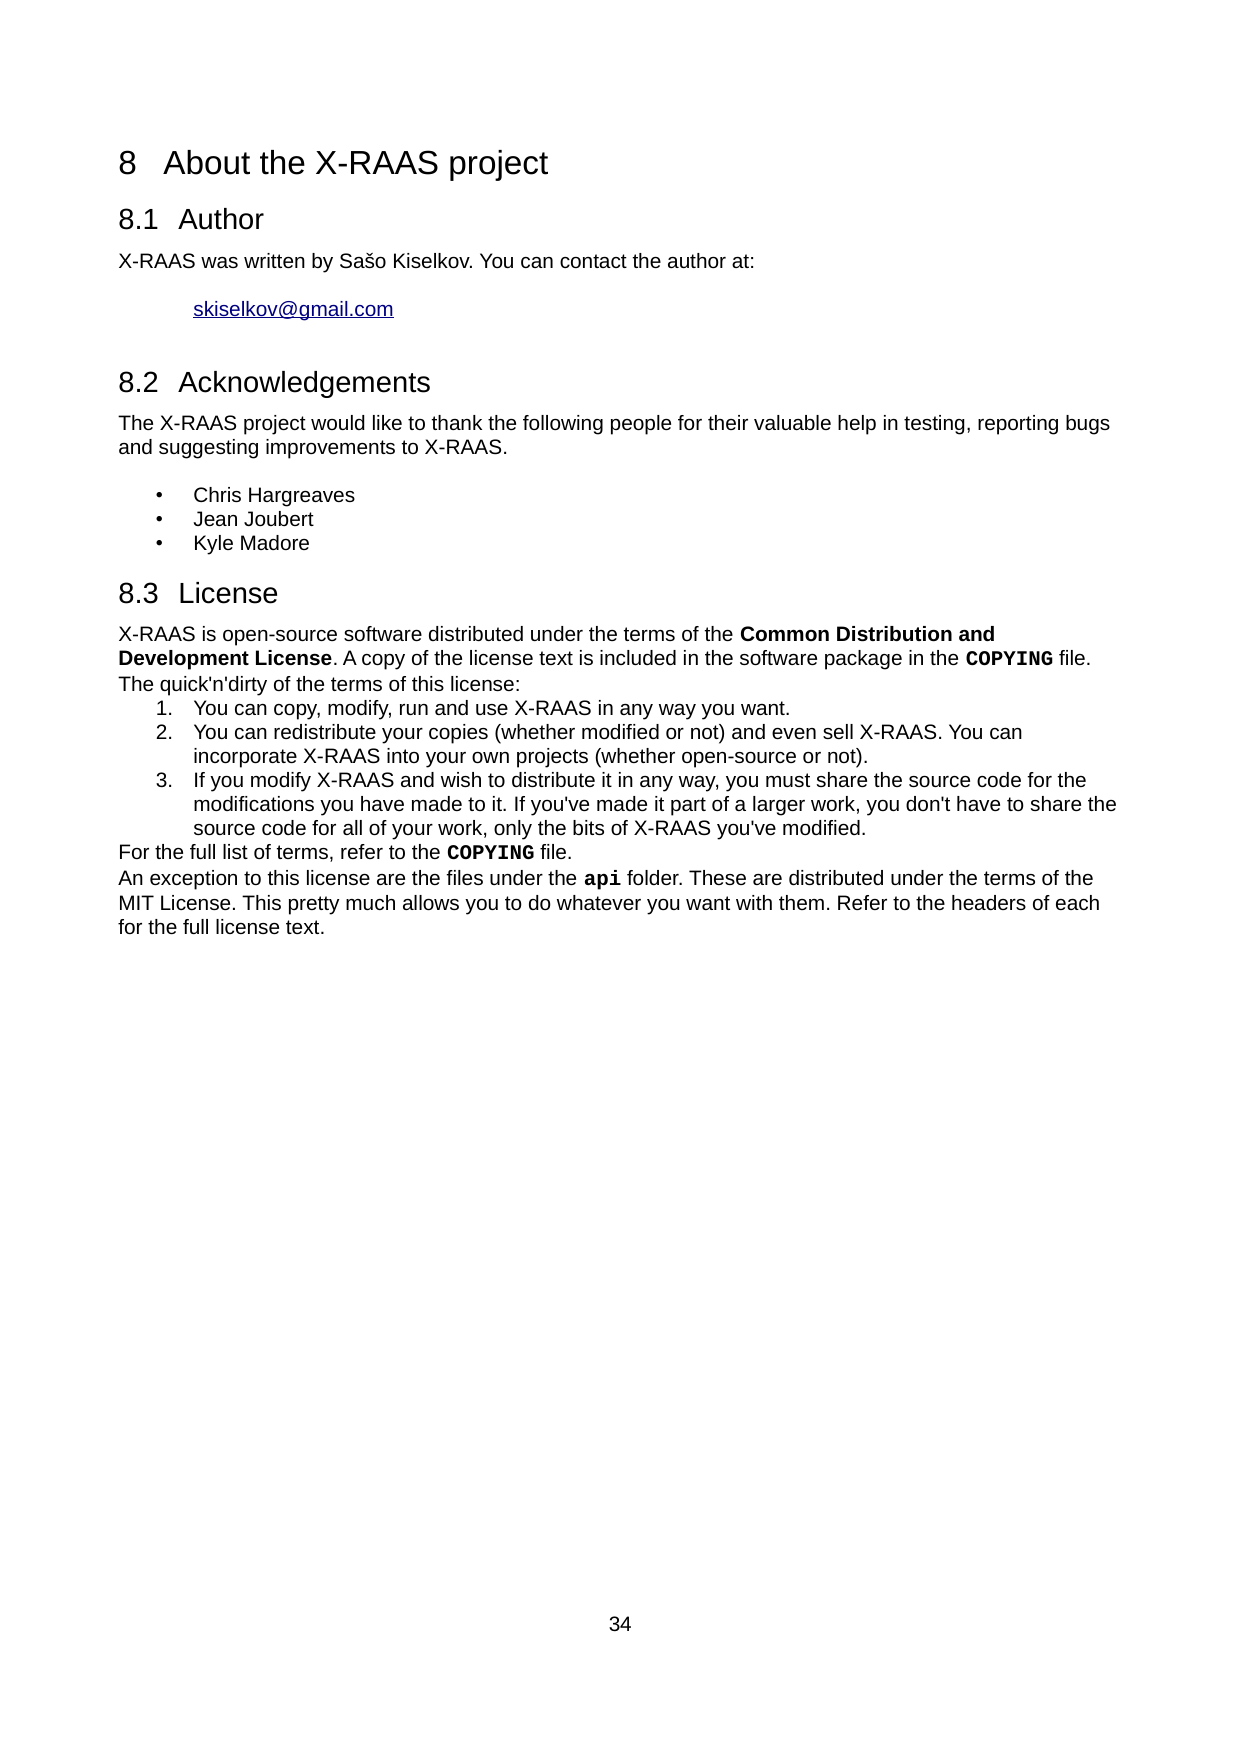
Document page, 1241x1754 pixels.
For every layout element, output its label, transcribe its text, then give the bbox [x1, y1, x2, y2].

text The X-RAAS project would like to thank the following people for their valuable help in testing, reporting bugs and suggesting improvements to X-RAAS. [118, 411, 1122, 459]
subtitle License [118, 576, 1122, 609]
text X-RAAS is open-source software distributed under the terms of the Common Distribution and Development License. A copy of the license text is included in the software package in the COPYING file. The quick'n'dirty of the terms of this license: [118, 622, 1122, 696]
list Jean Joubert [156, 507, 1122, 531]
list Chris Hargreaves [156, 483, 1122, 507]
subtitle Acknowledgements [118, 365, 1122, 399]
text For the full list of terms, refer to the COPYING file. [118, 839, 1122, 865]
list Kyle Madore [156, 531, 1122, 555]
subtitle Author [118, 202, 1122, 236]
list You can redistribute your copies (whether modified or not) and even sell X-RAAS. You can incorporate X-RAAS into your own projects (whether open-source or not). [156, 720, 1122, 768]
text skiselkov@gmail.com [118, 296, 1122, 320]
list If you modify X-RAAS and wish to distribute it in any way, you must share the source code for the modifications you have made to it. If you've made it part of a larger work, you don't have to share the source code for all of your work, only the bits of X-RAAS you've modified. [156, 768, 1122, 839]
subtitle About the X-RAAS project [118, 143, 1122, 182]
text An exception to this license are the files under the api folder. These are distributed under the terms of the MIT License. This pretty much allows you to do whatever you want with them. Refer to the headers of each for the full license text. [118, 865, 1122, 939]
text X-RAAS was written by Sašo Kiselkov. You can contact the author at: [118, 248, 1122, 272]
list You can copy, modify, run and use X-RAAS in any way you want. [156, 696, 1122, 720]
